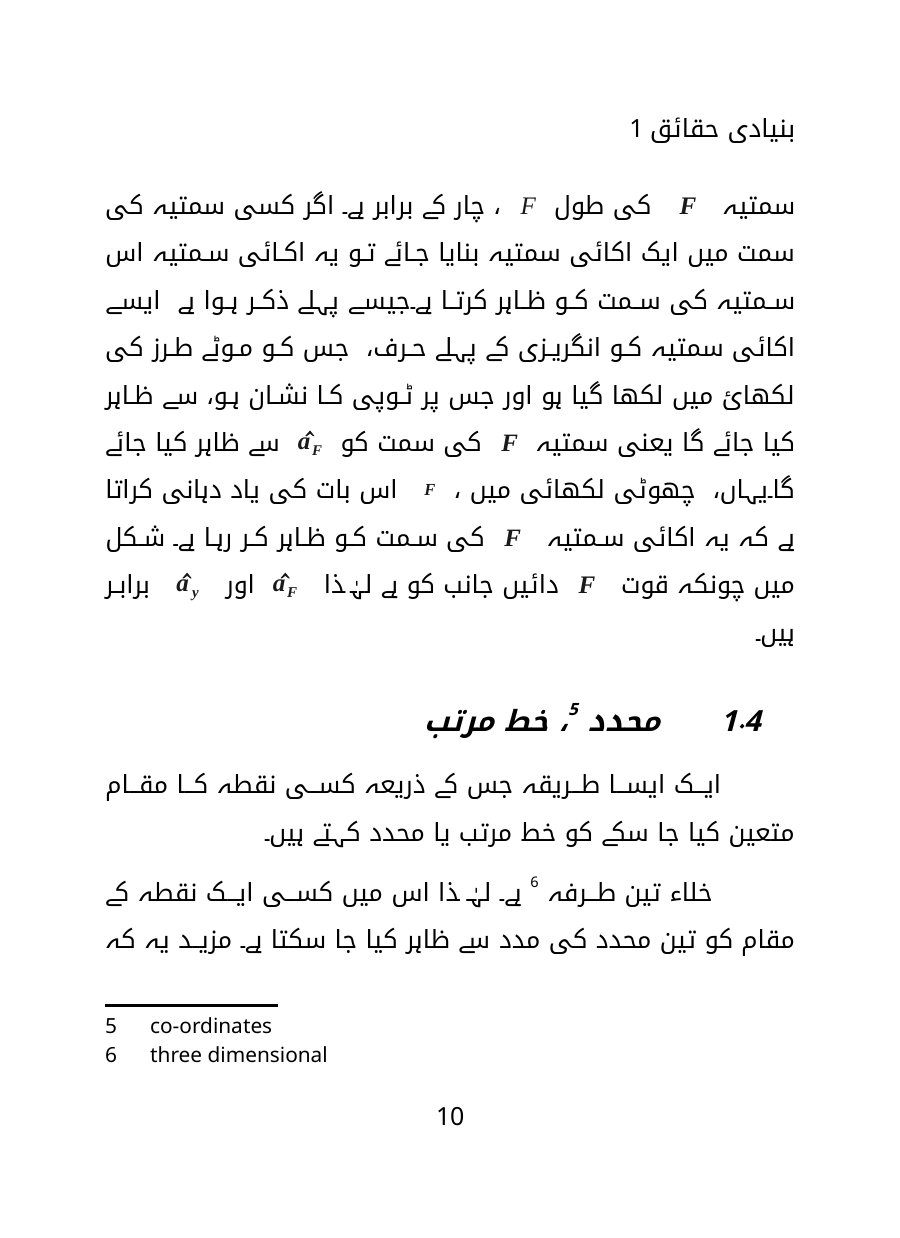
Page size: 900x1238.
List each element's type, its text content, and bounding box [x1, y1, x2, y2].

subtitle محدد ، خط مرتب [105, 694, 720, 749]
list co-ordinates [105, 1012, 795, 1040]
text خلاء تین طرفہ ہے۔ لہٰذا اس میں کسی ایک نقطہ کے مقام کو تین محدد کی مدد سے ظاہر کیا جا سکتا ہے۔ مزید یہ کہ خلاء میں کسی سمتیہ کو تین عمودی اکائی سمتیوں کی مدد سے لکھا جا سکتا ہے۔ ہم اب ایسے چند محدد کے نظام دیکھتے ہیں۔ [105, 869, 795, 964]
text وہ خط جس کا طول اور سمت معین ہو، اسے سمتیہ کہتے ہیں۔ سمتیہ کو انگریزی یا لاطینی زبان کے چھوٹے یا بڑے حروف، جن کو موٹے طرز کی لکھائی میں لکھا گیا ہو، سے ظاہر کیا جائے گا، مثلاً قوت کو سے ظاہر کیا جائے گا۔یہاں شکل 1.1 سے رجوع کرنا بہتر ہے۔ ایک ایسا سمتیہ جس کی طول ایک ہو، کو اکائی سمتیہ کہتے ہیں۔ اس کتاب میں اکائی سمتیہ کو انگریزی کے پہلے حرف جس کو موٹے طرز کی لکھائ میں لکھا گیا ہو اور جس پر ٹوپی کا نشان ہو سے ظاہر کیا جائے گا، مثلاً اکائی سمتیہخلاء کی تین عمودی سمتوں کو ظاہر کرتے ہیں۔میں، چھوٹی لکھائی میں، اس بات کی یاد دہانی کراتا ہے کہ یہ سمتیہ خلاء کی سمت کو ظاہر کرتا ہے۔ اگر کسی سمتیہ کی طول اور اس کی سمت کو علیحدہ علیحدہ لکھنا ہو تو اس کے طول کو ظاہر کرنے کے لئے سادہ طرز کی لکھائ میں وہی حرف استعمال کیا جائے گا جو اس سمتیہ کو ظاہر کرنے کے لئے، موٹے طرز کی لکھائی میں، استعمال کیا گیا ہو۔ یعنی سمتیہکی طول کوسے ظاہر کیا جائے گا۔ شکل میں سمتیہ کی طول، چار کے برابر ہے۔ اگر کسی سمتیہ کی سمت میں ایک اکائی سمتیہ بنایا جائے تو یہ اکائی سمتیہ اس سمتیہ کی سمت کو ظاہر کرتا ہے۔جیسے پہلے ذکر ہوا ہے ایسے اکائی سمتیہ کو انگریزی کے پہلے حرف، جس کو موٹے طرز کی لکھائ میں لکھا گیا ہو اور جس پر ٹوپی کا نشان ہو، سے ظاہر کیا جائے گا یعنی سمتیہکی سمت کوسے ظاہر کیا جائے گا۔یہاں، چھوٹی لکھائی میں ، اس بات کی یاد دہانی کراتا ہے کہ یہ اکائی سمتیہ کی سمت کو ظاہر کر رہا ہے۔ شکل میں چونکہ قوت دائیں جانب کو ہے لہٰذا اور برابر ہیں۔ [105, 182, 795, 656]
text ایک ایسا طریقہ جس کے ذریعہ کسی نقطہ کا مقام متعین کیا جا سکے کو خط مرتب یا محدد کہتے ہیں۔ [105, 762, 795, 856]
text three dimensional [105, 1040, 795, 1068]
